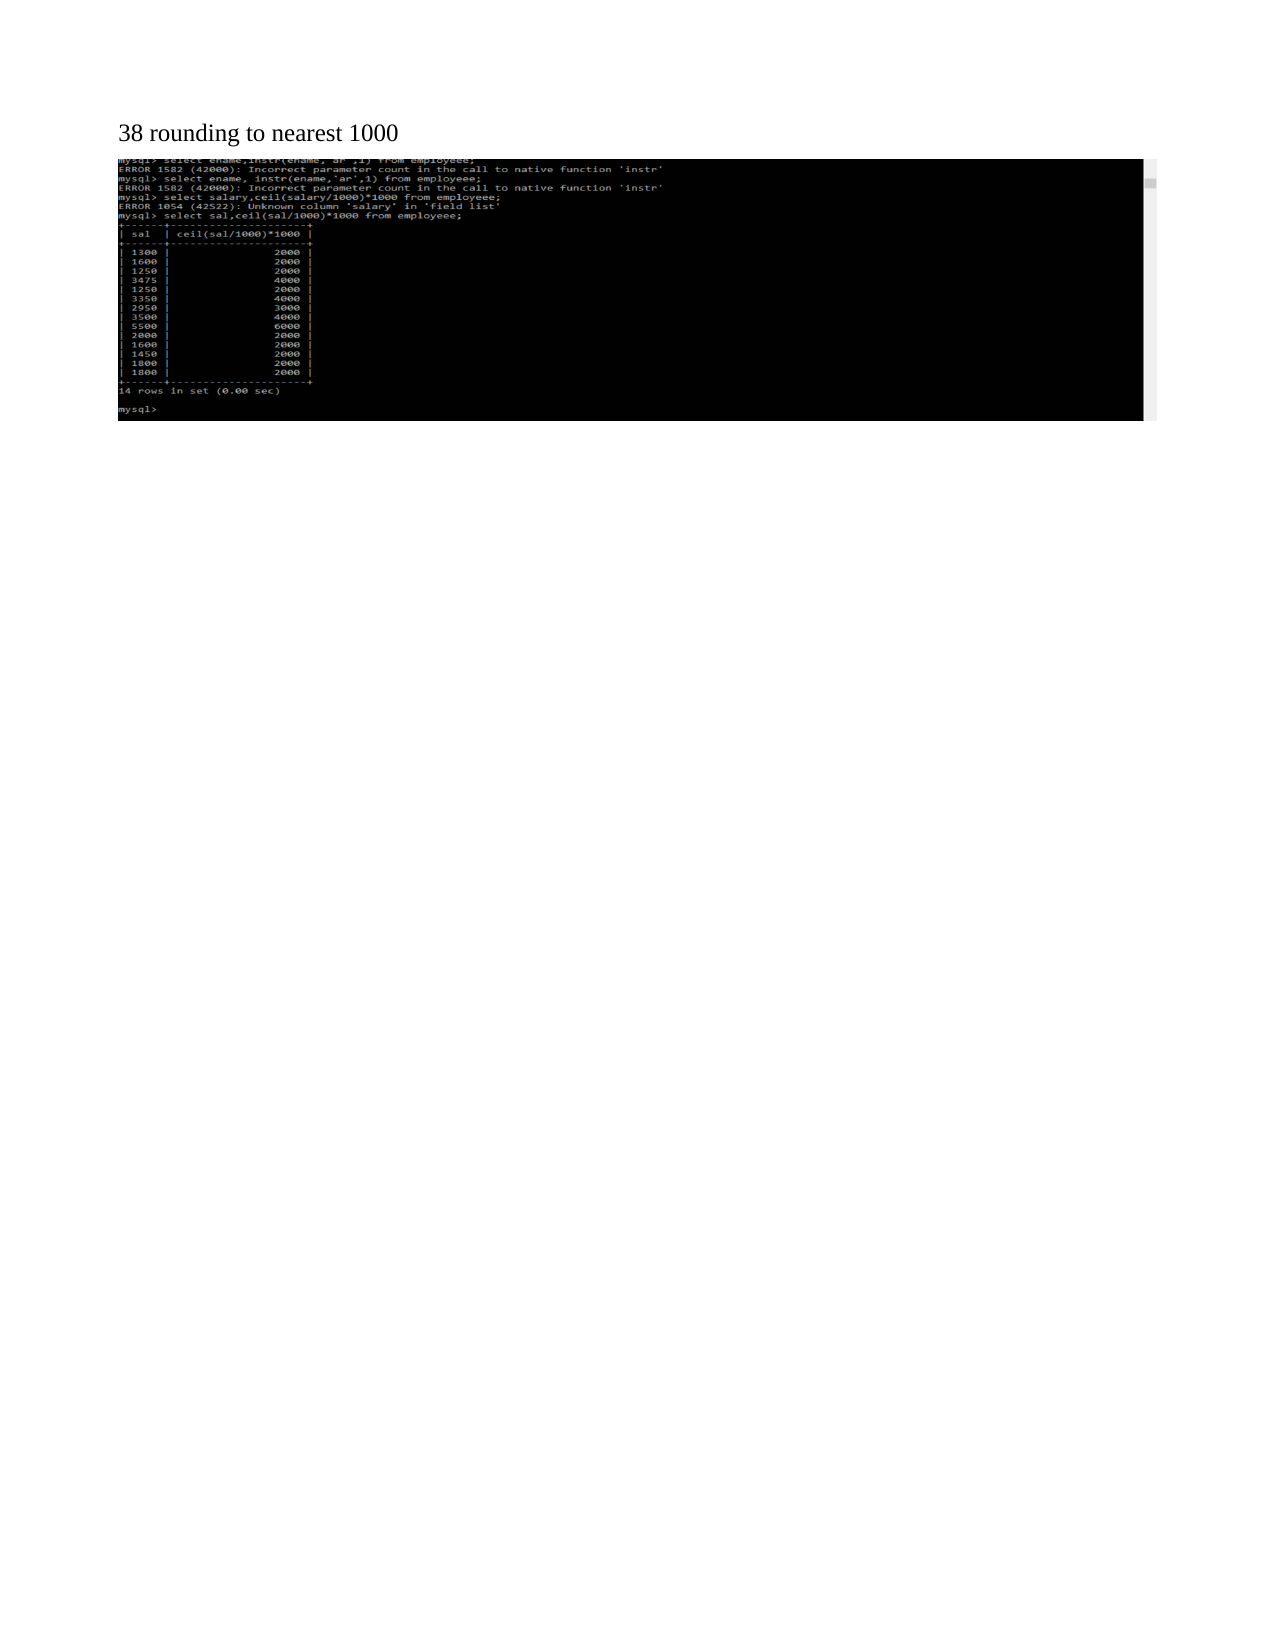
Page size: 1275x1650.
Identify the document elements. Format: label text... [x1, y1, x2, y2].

text 38 rounding to nearest 1000 [118, 118, 1157, 147]
picture [118, 159, 1157, 421]
